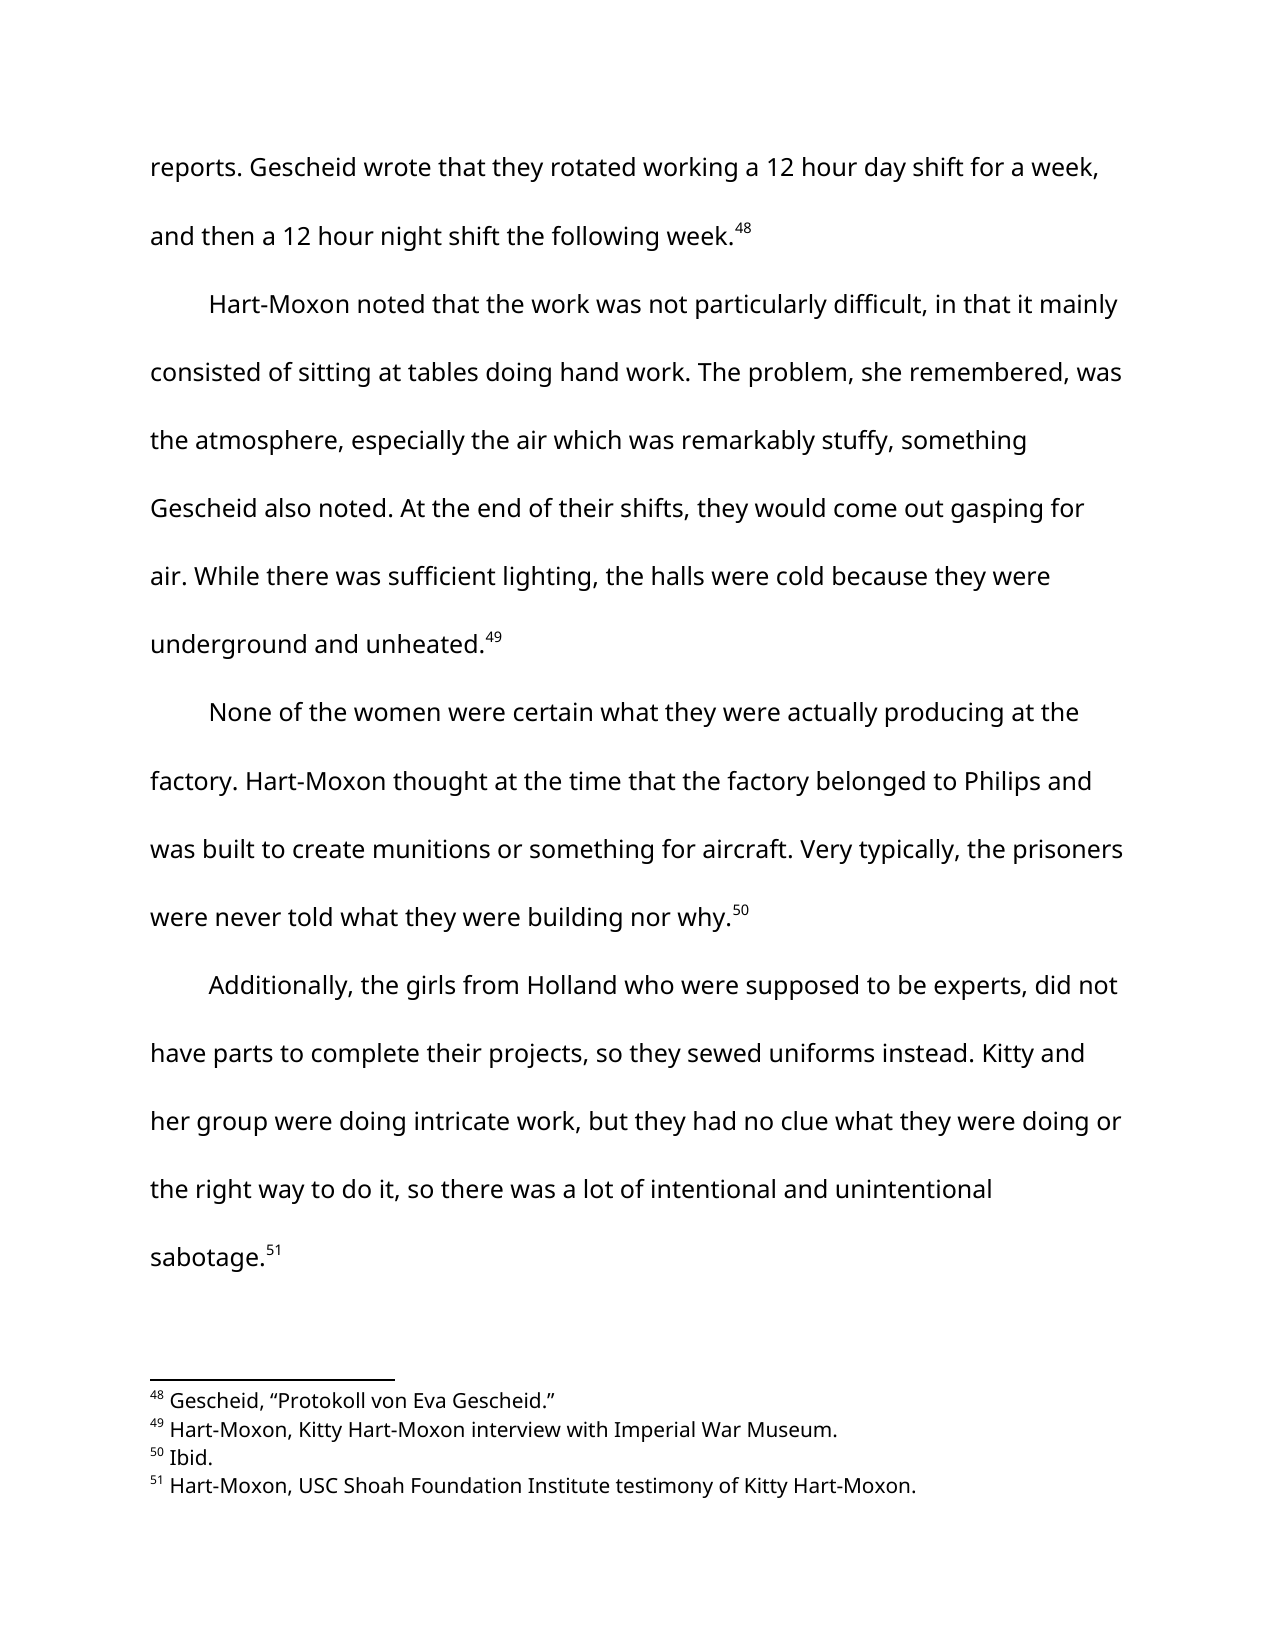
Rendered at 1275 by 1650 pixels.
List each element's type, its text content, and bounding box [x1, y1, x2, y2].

text Gescheid, “Protokoll von Eva Gescheid.” [150, 1386, 1125, 1415]
text Additionally, the girls from Holland who were supposed to be experts, did not have parts to complete their projects, so they sewed uniforms instead. Kitty and her group were doing intricate work, but they had no clue what they were doing or the right way to do it, so there was a lot of intentional and unintentional sabotage. [150, 967, 1125, 1274]
text None of the women were certain what they were actually producing at the factory. Hart-Moxon thought at the time that the factory belonged to Philips and was built to create munitions or something for aircraft. Very typically, the prisoners were never told what they were building nor why. [150, 695, 1125, 933]
text Ibid. [150, 1443, 1125, 1472]
text Hart-Moxon, USC Shoah Foundation Institute testimony of Kitty Hart-Moxon. [150, 1472, 1125, 1500]
text Hart-Moxon, Kitty Hart-Moxon interview with Imperial War Museum. [150, 1415, 1125, 1443]
text reports. Gescheid wrote that they rotated working a 12 hour day shift for a week, and then a 12 hour night shift the following week. [150, 150, 1125, 252]
text Hart-Moxon noted that the work was not particularly difficult, in that it mainly consisted of sitting at tables doing hand work. The problem, she remembered, was the atmosphere, especially the air which was remarkably stuffy, something Gescheid also noted. At the end of their shifts, they would come out gasping for air. While there was sufficient lighting, the halls were cold because they were underground and unheated. [150, 286, 1125, 661]
